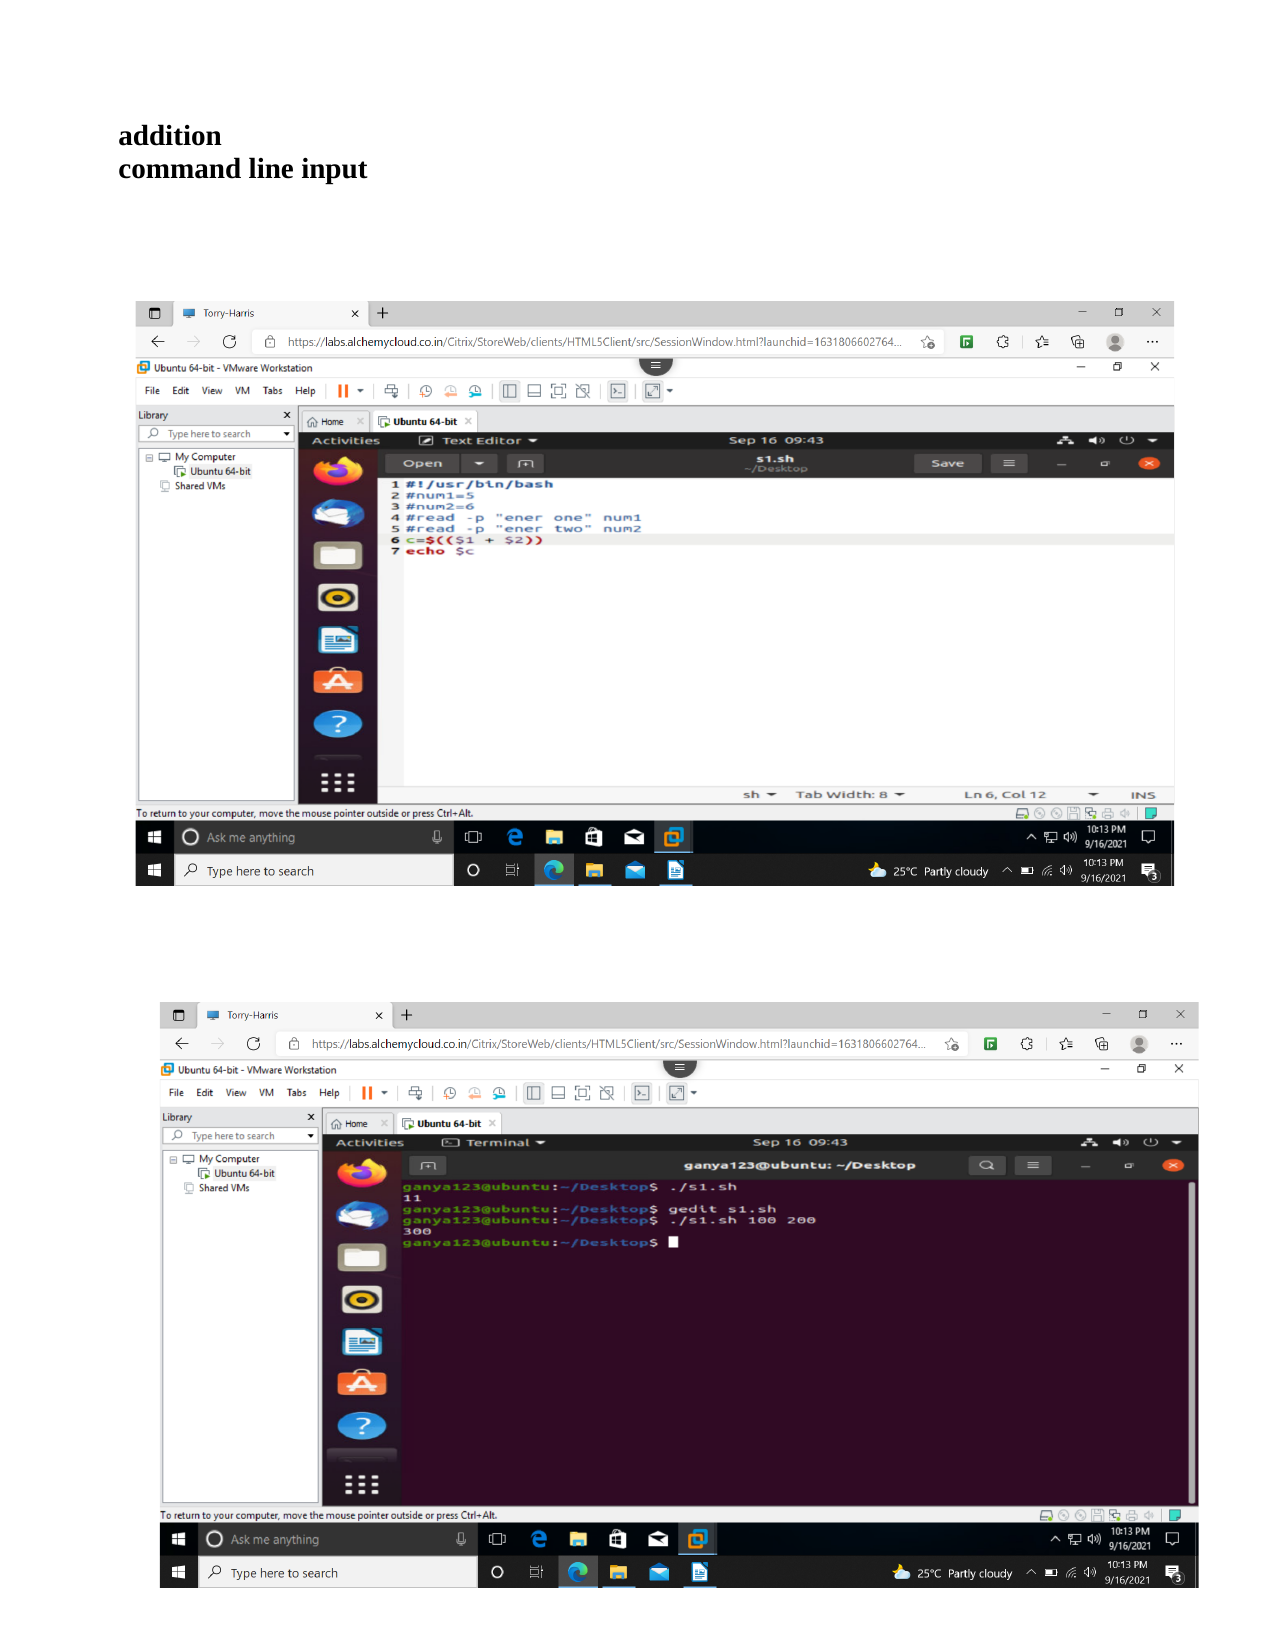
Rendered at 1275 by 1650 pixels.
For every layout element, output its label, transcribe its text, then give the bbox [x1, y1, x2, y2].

text command line input [118, 152, 1157, 185]
picture [159, 1002, 1199, 1588]
picture [135, 301, 1175, 886]
text addition [118, 118, 1157, 152]
